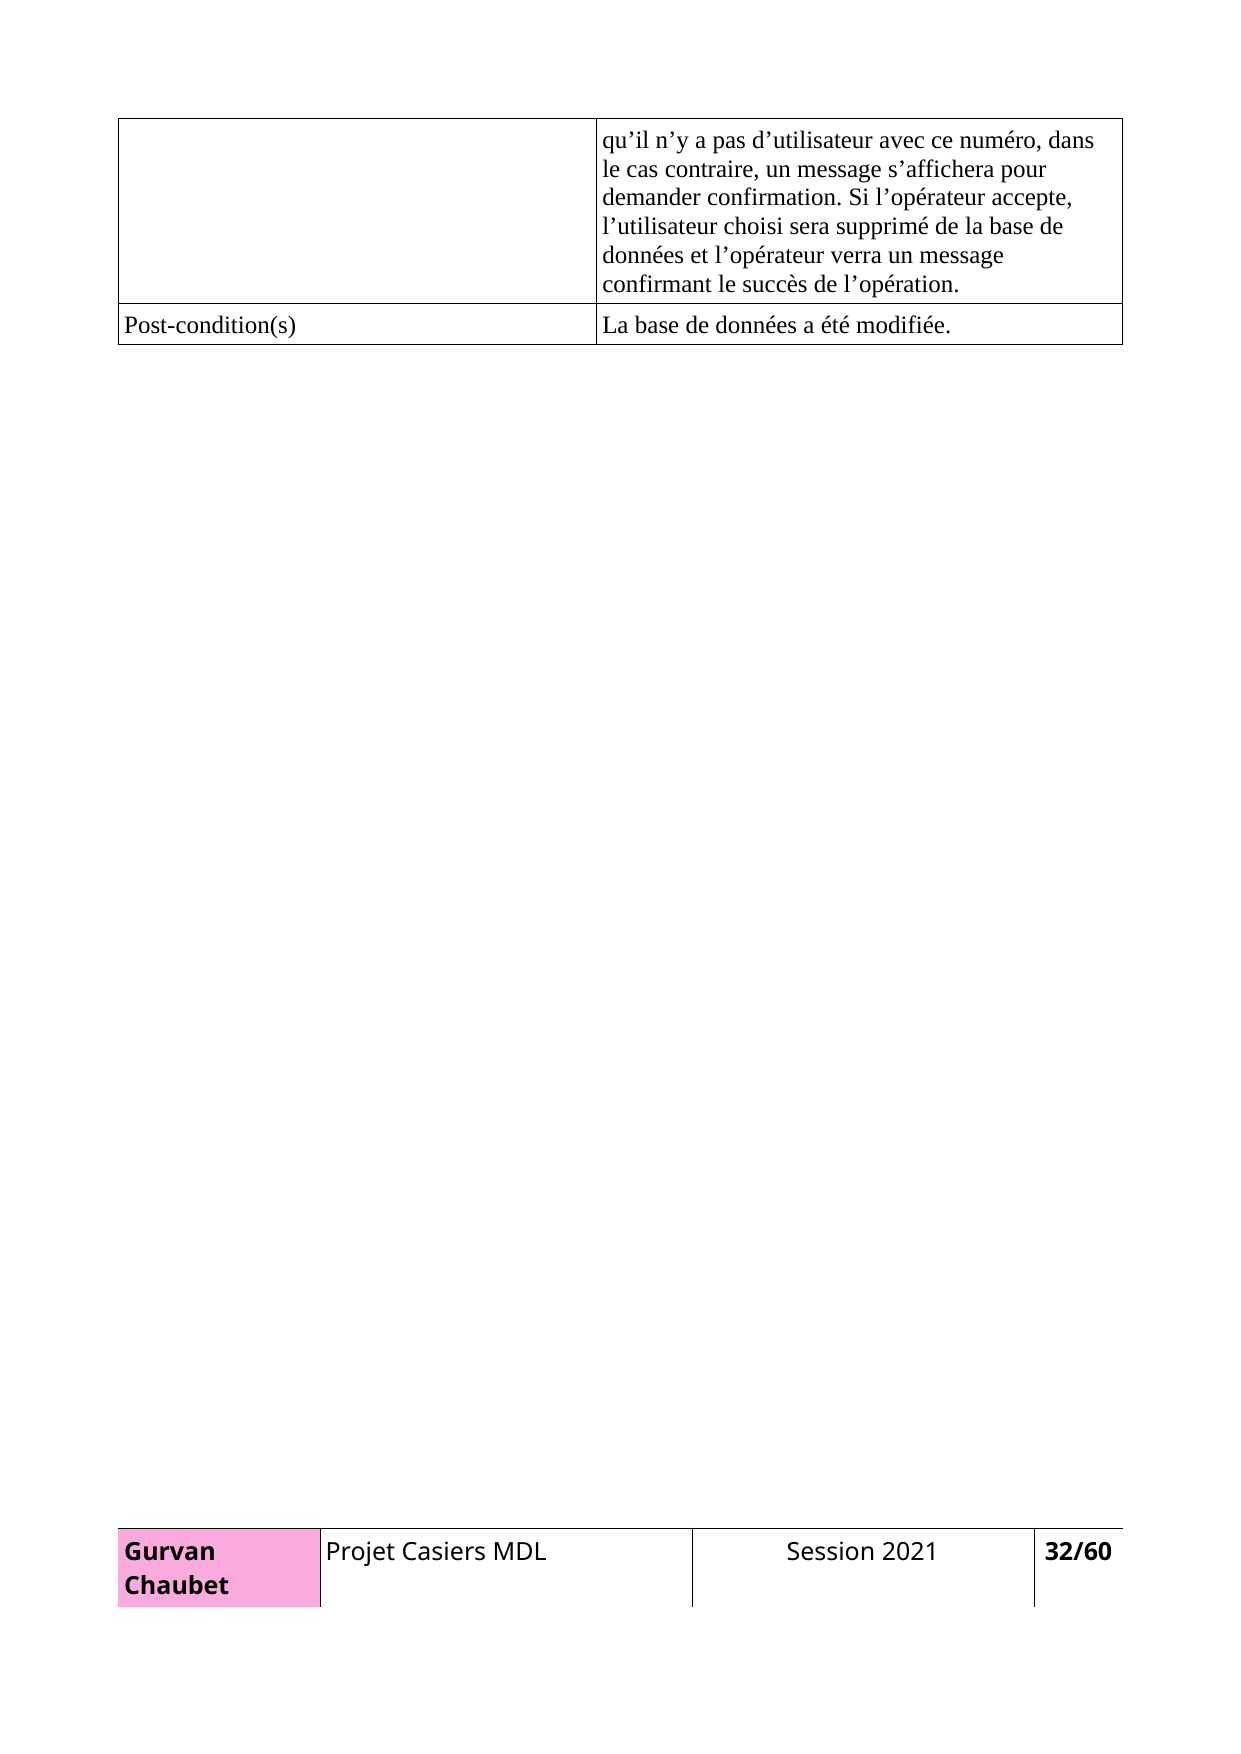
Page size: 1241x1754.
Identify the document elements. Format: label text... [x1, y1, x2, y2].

table_cell qu’il n’y a pas d’utilisateur avec ce numéro, dans le cas contraire, un message s’affichera pour demander confirmation. Si l’opérateur accepte, l’utilisateur choisi sera supprimé de la base de données et l’opérateur verra un message confirmant le succès de l’opération. [597, 119, 1122, 303]
table_cell La base de données a été modifiée. [597, 304, 1122, 344]
table_cell Post-condition(s) [119, 304, 596, 344]
table_cell [119, 119, 596, 303]
